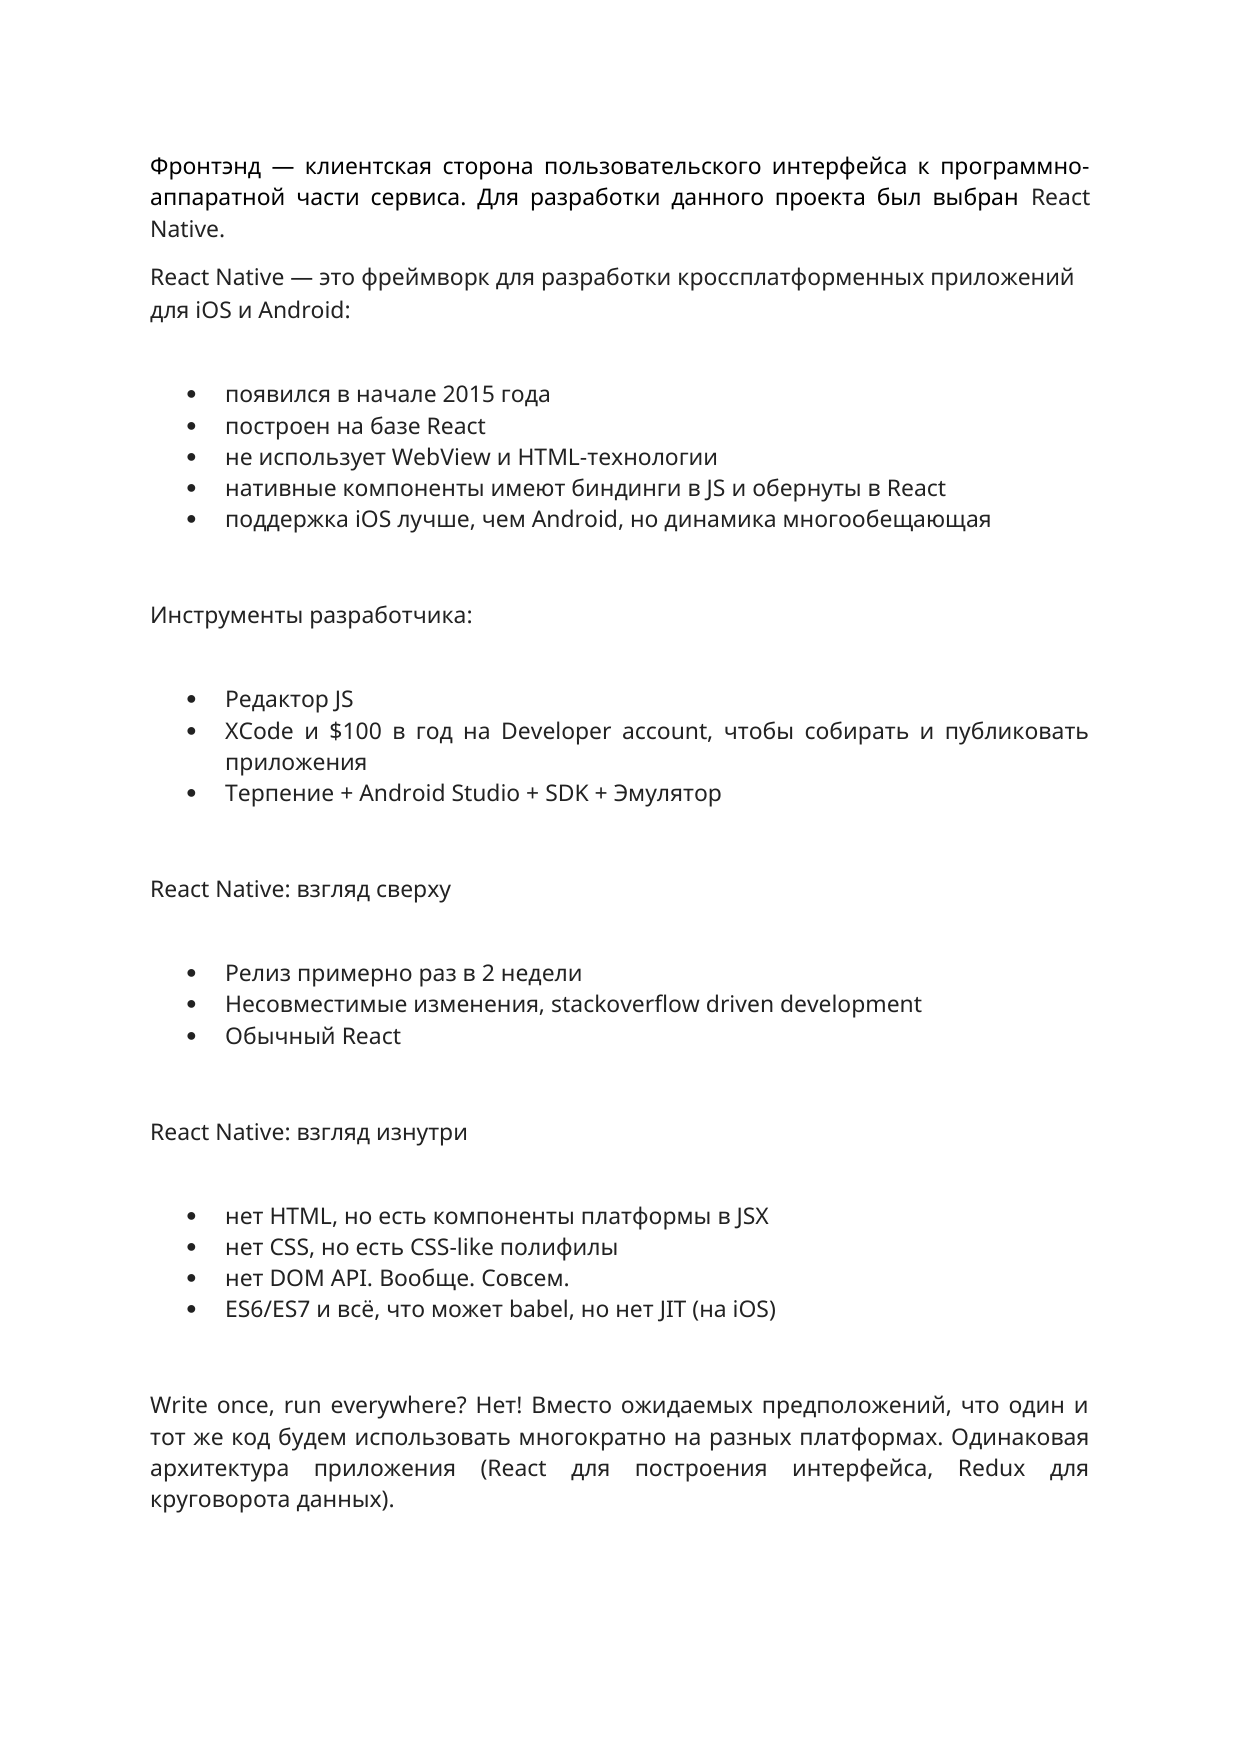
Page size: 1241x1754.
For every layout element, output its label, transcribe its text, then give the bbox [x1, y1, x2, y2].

subtitle Инструменты разработчика: [150, 599, 1090, 630]
text Фронтэнд — клиентская сторона пользовательского интерфейса к программно-аппаратной части сервиса. Для разработки данного проекта был выбран React Native. [150, 150, 1090, 244]
list не использует WebView и HTML-технологии [187, 441, 1090, 472]
subtitle React Native: взгляд сверху [150, 873, 1090, 904]
list Обычный React [187, 1019, 1090, 1051]
subtitle React Native — это фреймворк для разработки кроссплатформенных приложений для iOS и Android: [150, 260, 1090, 325]
list нативные компоненты имеют биндинги в JS и обернуты в React [187, 472, 1090, 503]
list нет HTML, но есть компоненты платформы в JSX [187, 1199, 1090, 1231]
text Write once, run everywhere? Нет! Вместо ожидаемых предположений, что один и тот же код будем использовать многократно на разных платформах. Одинаковая архитектура приложения (React для построения интерфейса, Redux для круговорота данных). [150, 1389, 1090, 1514]
list ES6/ES7 и всё, что может babel, но нет JIT (на iOS) [187, 1293, 1090, 1324]
list XCode и $100 в год на Developer account, чтобы собирать и публиковать приложения [187, 714, 1090, 777]
list Релиз примерно раз в 2 недели [187, 957, 1090, 988]
list нет CSS, но есть CSS-like полифилы [187, 1231, 1090, 1262]
list поддержка iOS лучше, чем Android, но динамика многообещающая [187, 503, 1090, 534]
subtitle React Native: взгляд изнутри [150, 1115, 1090, 1147]
list нет DOM API. Вообще. Совсем. [187, 1262, 1090, 1293]
list Редактор JS [187, 683, 1090, 714]
list Несовместимые изменения, stackoverflow driven development [187, 988, 1090, 1019]
list Терпение + Android Studio + SDK + Эмулятор [187, 777, 1090, 808]
list появился в начале 2015 года [187, 378, 1090, 409]
list построен на базе React [187, 409, 1090, 441]
